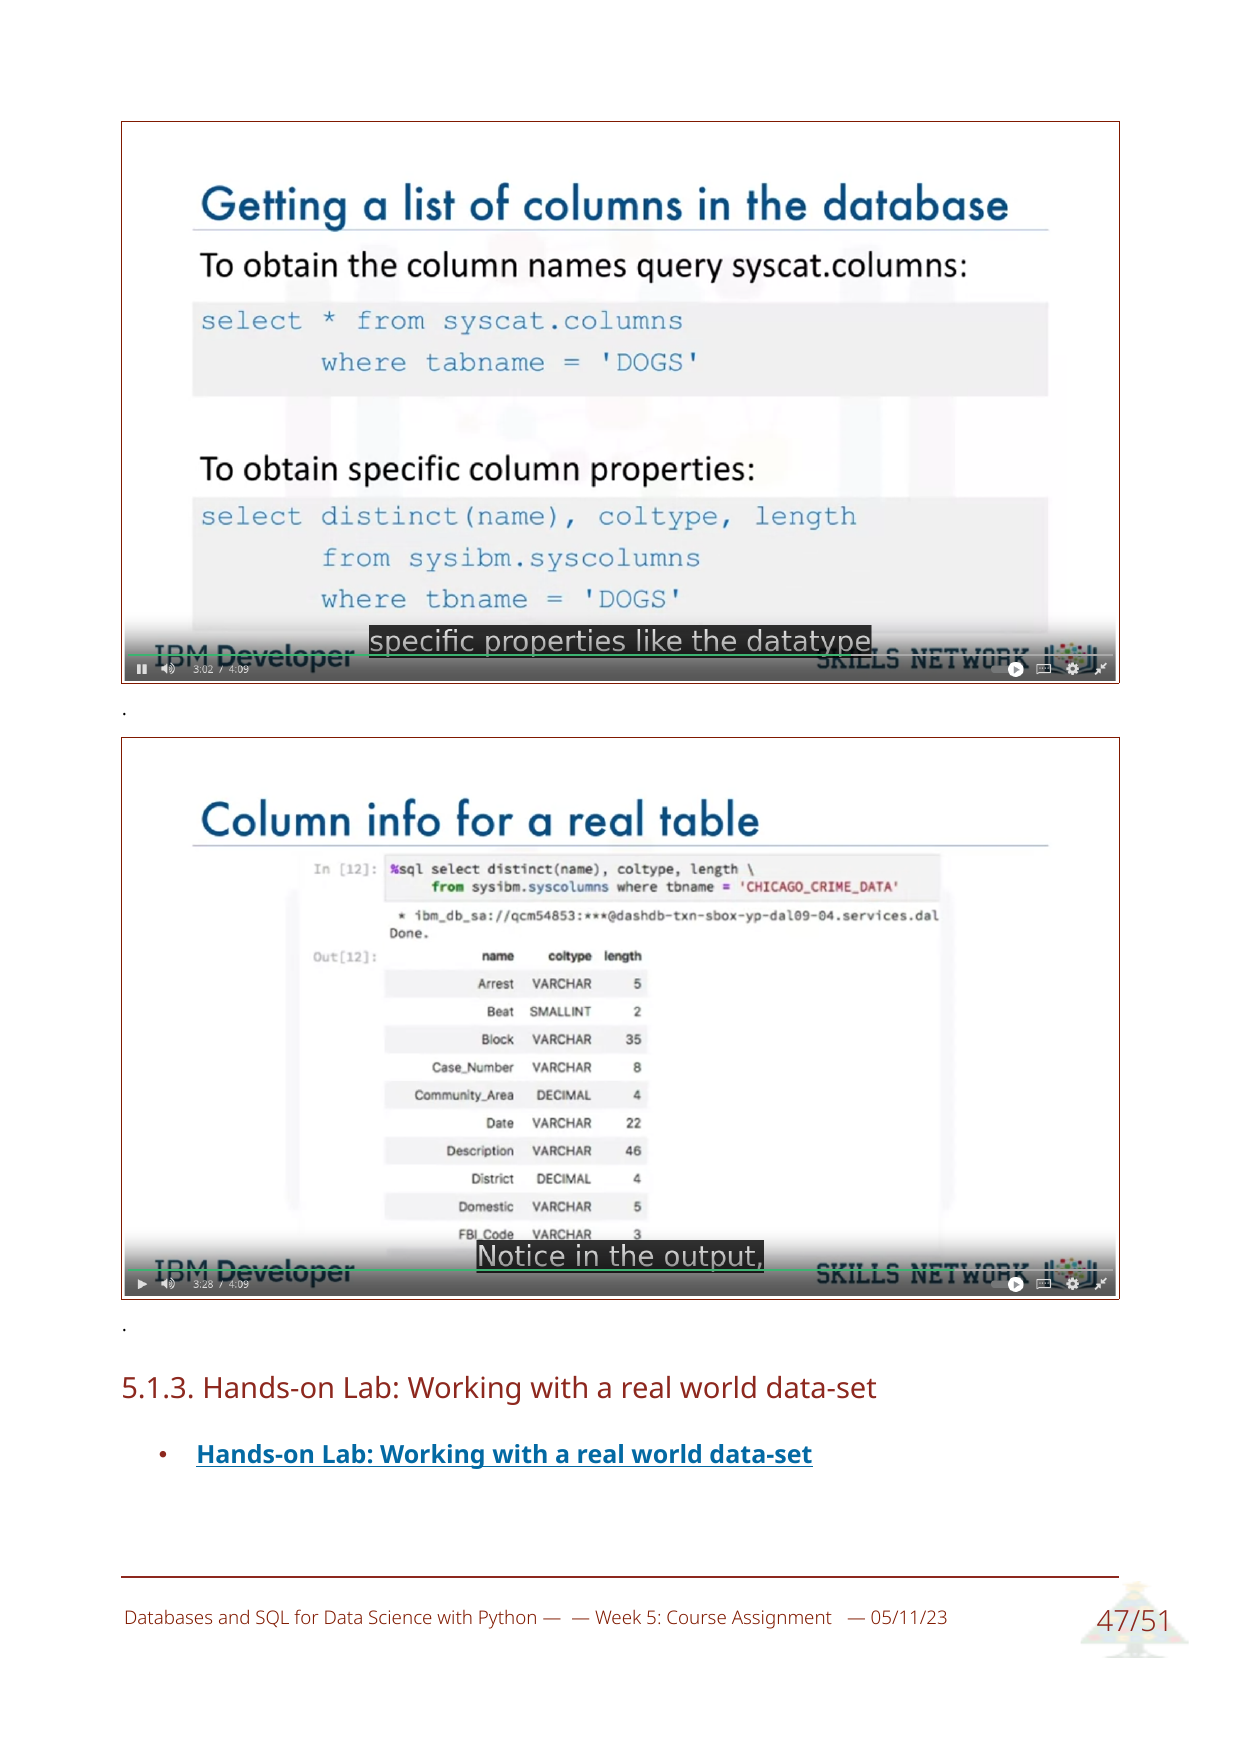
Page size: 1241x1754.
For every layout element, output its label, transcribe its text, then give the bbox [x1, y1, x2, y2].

picture [124, 124, 1116, 681]
list Hands-on Lab: Working with a real world data-set [158, 1437, 1119, 1471]
text . [121, 1300, 1119, 1338]
text [122, 738, 1119, 1299]
text . [121, 684, 1119, 723]
text [122, 122, 1119, 683]
subtitle Hands-on Lab: Working with a real world data-set [121, 1367, 1119, 1407]
picture [124, 740, 1116, 1296]
